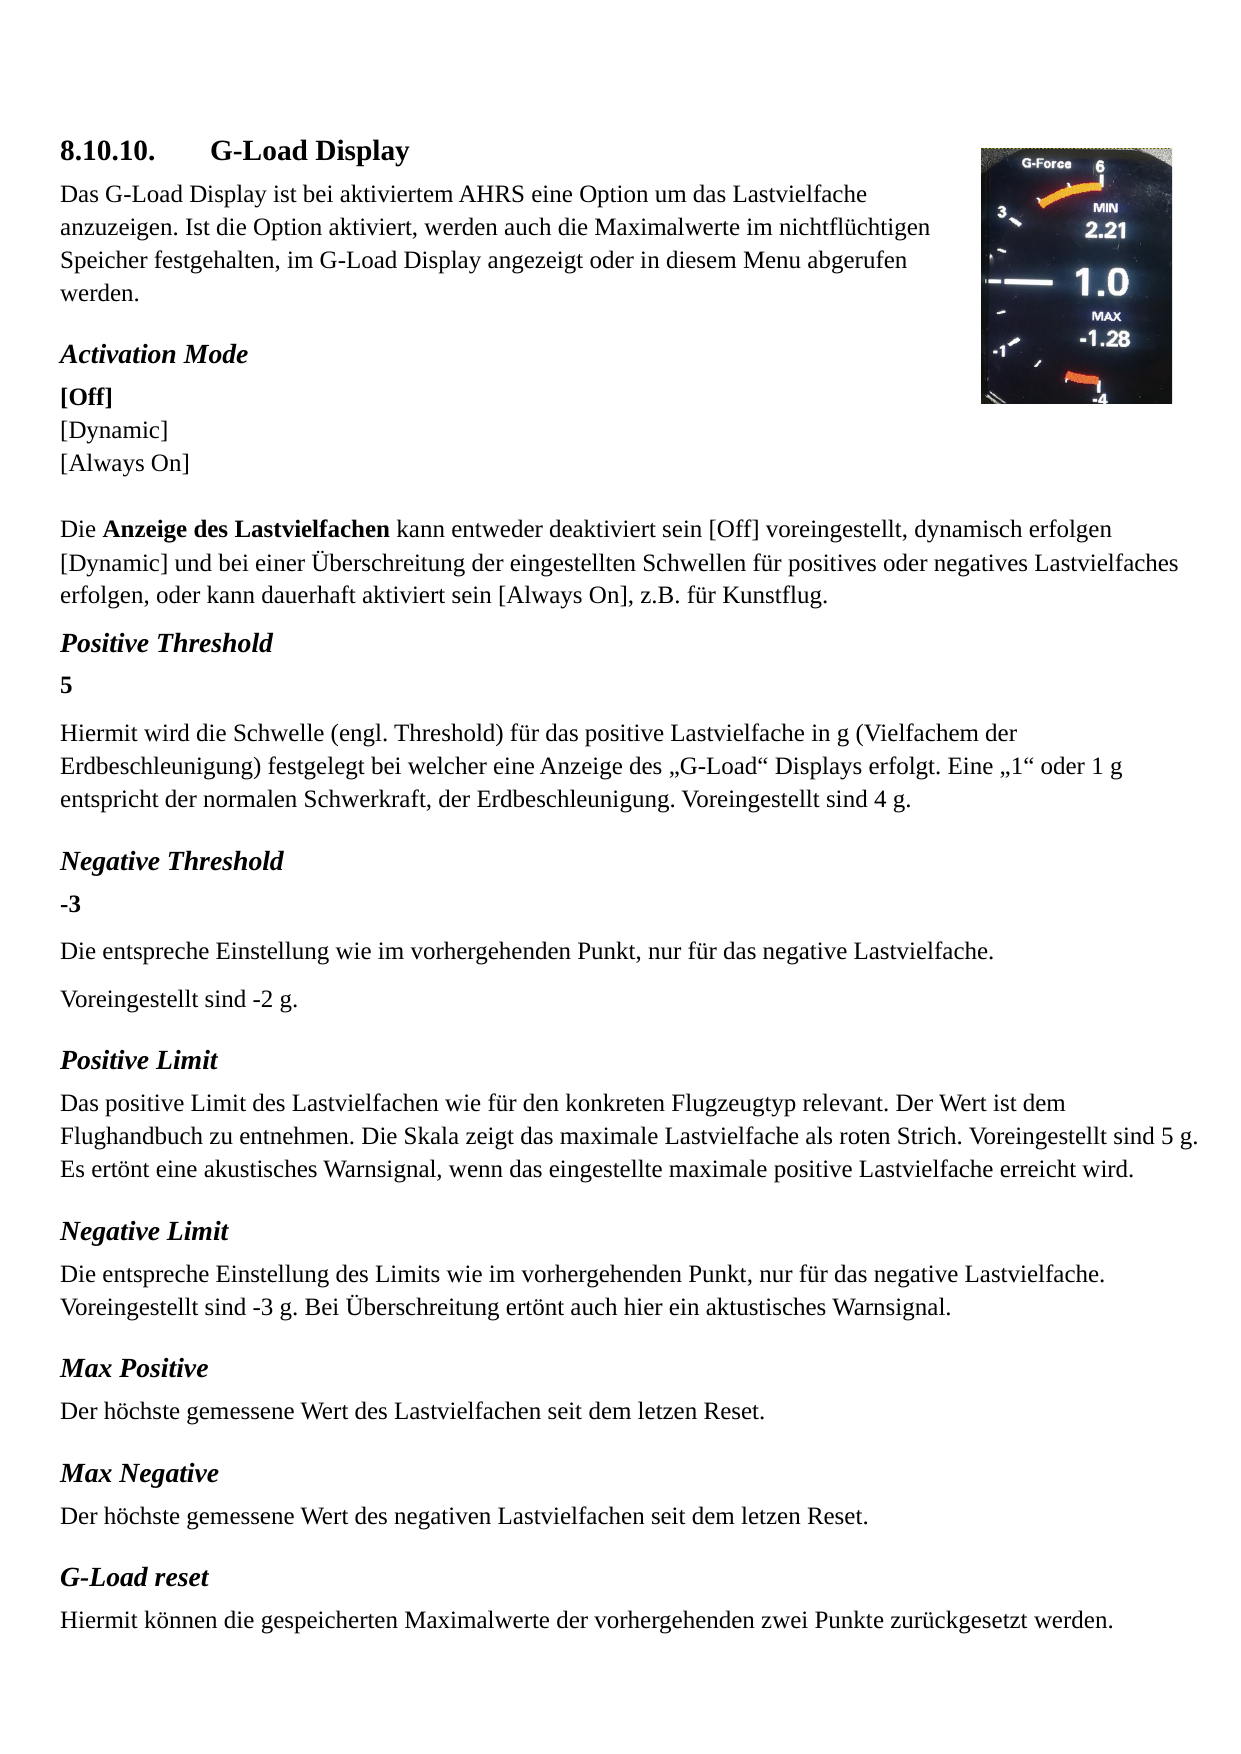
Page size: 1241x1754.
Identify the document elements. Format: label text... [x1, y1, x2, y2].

subtitle Positive Limit [60, 1044, 1207, 1076]
subtitle Negative Limit [60, 1214, 1207, 1246]
text Der höchste gemessene Wert des negativen Lastvielfachen seit dem letzen Reset. [60, 1501, 1207, 1529]
text Das positive Limit des Lastvielfachen wie für den konkreten Flugzeugtyp relevant. Der Wert ist dem Flughandbuch zu entnehmen. Die Skala zeigt das maximale Lastvielfache als roten Strich. Voreingestellt sind 5 g. Es ertönt eine akustisches Warnsignal, wenn das eingestellte maximale positive Lastvielfache erreicht wird. [60, 1088, 1207, 1183]
text [Dynamic] [60, 416, 1207, 444]
subtitle Max Positive [60, 1352, 1207, 1384]
text Die Anzeige des Lastvielfachen kann entweder deaktiviert sein [Off] voreingestellt, dynamisch erfolgen [Dynamic] und bei einer Überschreitung der eingestellten Schwellen für positives oder negatives Lastvielfaches erfolgen, oder kann dauerhaft aktiviert sein [Always On], z.B. für Kunstflug. [60, 514, 1207, 609]
subtitle Positive Threshold [60, 626, 1207, 658]
subtitle G-Load reset [60, 1561, 1207, 1593]
subtitle Negative Threshold [60, 844, 1207, 876]
text Der höchste gemessene Wert des Lastvielfachen seit dem letzen Reset. [60, 1396, 1207, 1425]
text [Off] [60, 382, 1207, 411]
text Hiermit können die gespeicherten Maximalwerte der vorhergehenden zwei Punkte zurückgesetzt werden. [60, 1605, 1207, 1634]
subtitle [1173, 338, 1207, 370]
text Voreingestellt sind -2 g. [60, 984, 1207, 1013]
text Die entspreche Einstellung des Limits wie im vorhergehenden Punkt, nur für das negative Lastvielfache. Voreingestellt sind -3 g. Bei Überschreitung ertönt auch hier ein aktustisches Warnsignal. [60, 1259, 1207, 1321]
text [Always On] [60, 448, 1207, 477]
picture [981, 148, 1173, 404]
subtitle Activation Mode [60, 338, 981, 370]
text 5 [60, 671, 1207, 699]
text Hiermit wird die Schwelle (engl. Threshold) für das positive Lastvielfache in g (Vielfachem der Erdbeschleunigung) festgelegt bei welcher eine Anzeige des „G-Load“ Displays erfolgt. Eine „1“ oder 1 g entspricht der normalen Schwerkraft, der Erdbeschleunigung. Voreingestellt sind 4 g. [60, 718, 1207, 813]
text Die entspreche Einstellung wie im vorhergehenden Punkt, nur für das negative Lastvielfache. [60, 936, 1207, 965]
subtitle Max Negative [60, 1456, 1207, 1488]
text -3 [60, 889, 1207, 917]
subtitle G-Load Display [60, 133, 1207, 166]
text Das G-Load Display ist bei aktiviertem AHRS eine Option um das Lastvielfache anzuzeigen. Ist die Option aktiviert, werden auch die Maximalwerte im nichtflüchtigen Speicher festgehalten, im G-Load Display angezeigt oder in diesem Menu abgerufen werden. [60, 179, 981, 307]
